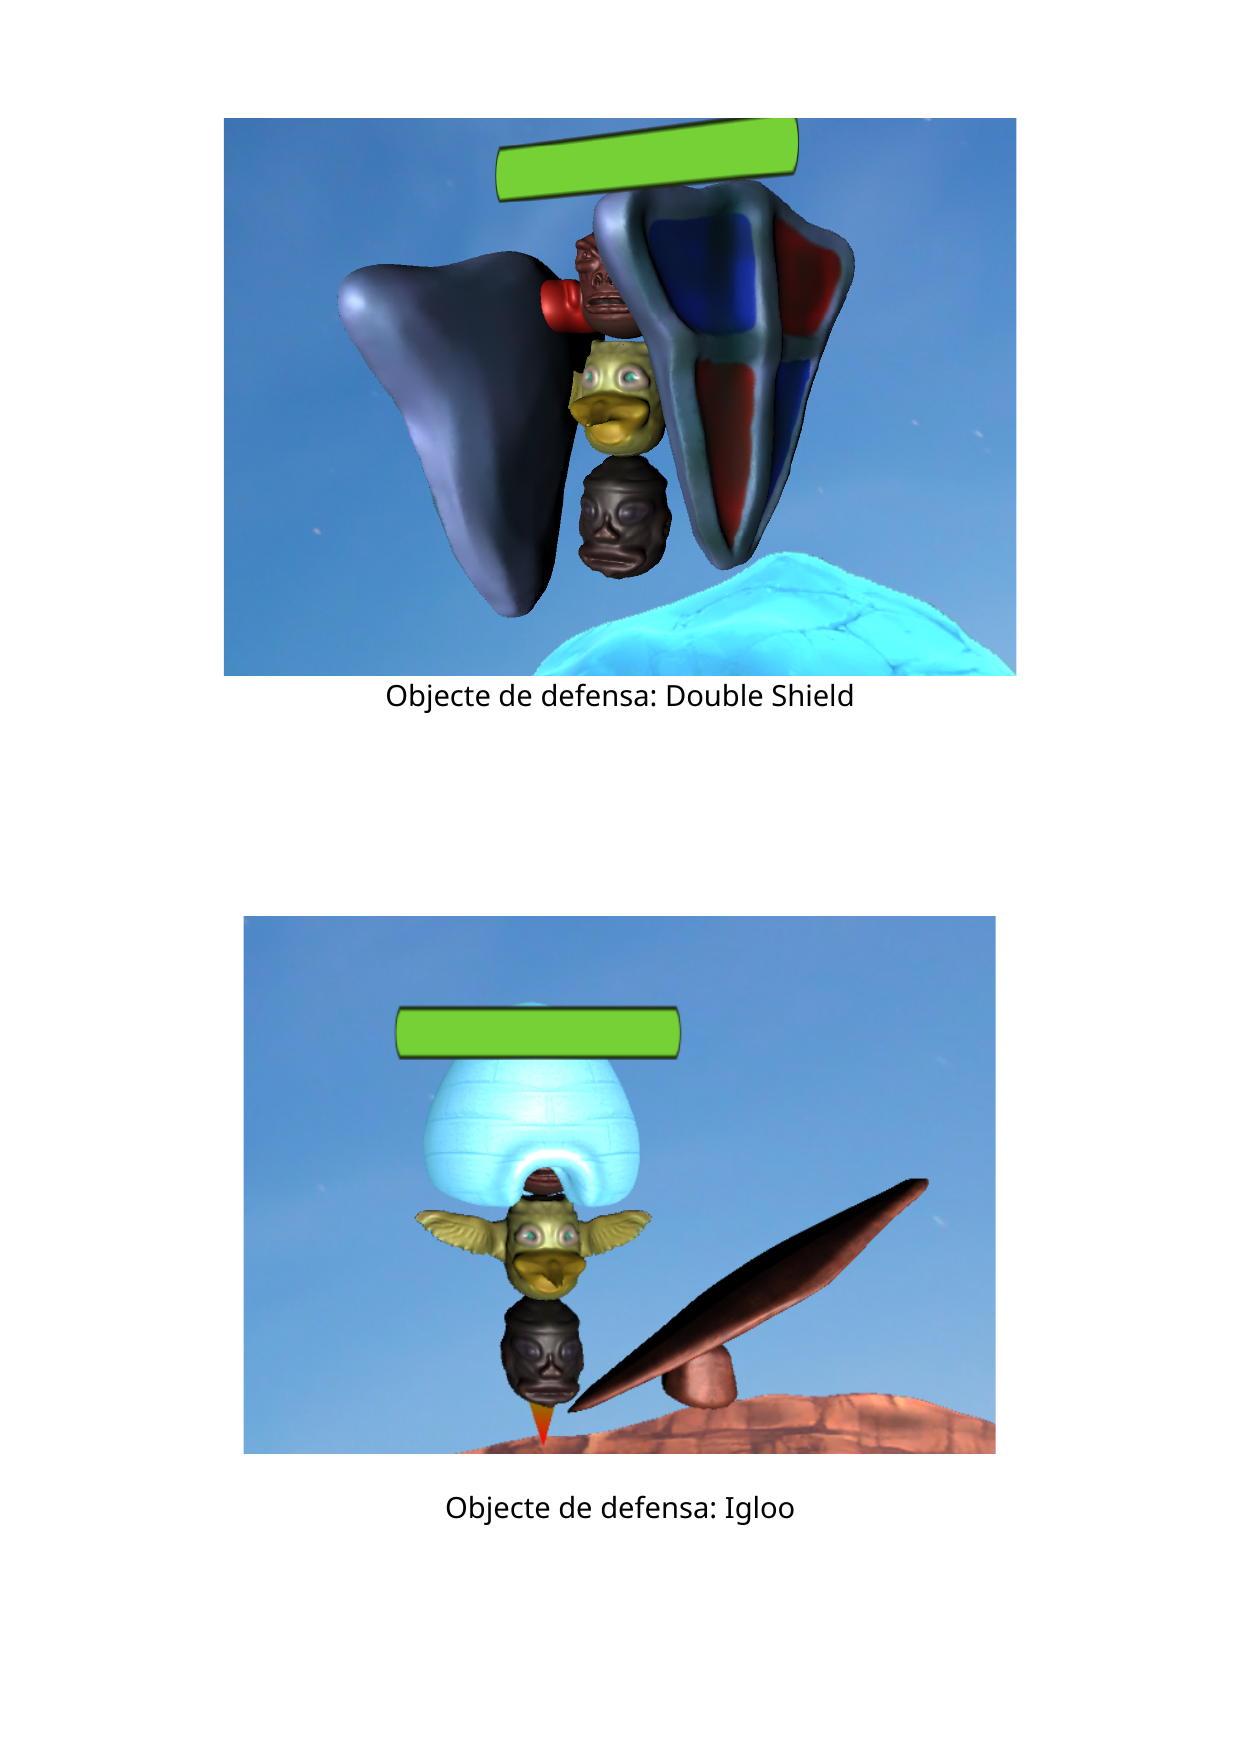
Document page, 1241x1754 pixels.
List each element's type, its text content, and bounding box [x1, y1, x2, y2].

text Objecte de defensa: Double Shield [118, 676, 1122, 715]
text Objecte de defensa: Igloo [118, 1487, 1122, 1527]
picture [243, 916, 996, 1454]
picture [223, 118, 1017, 676]
